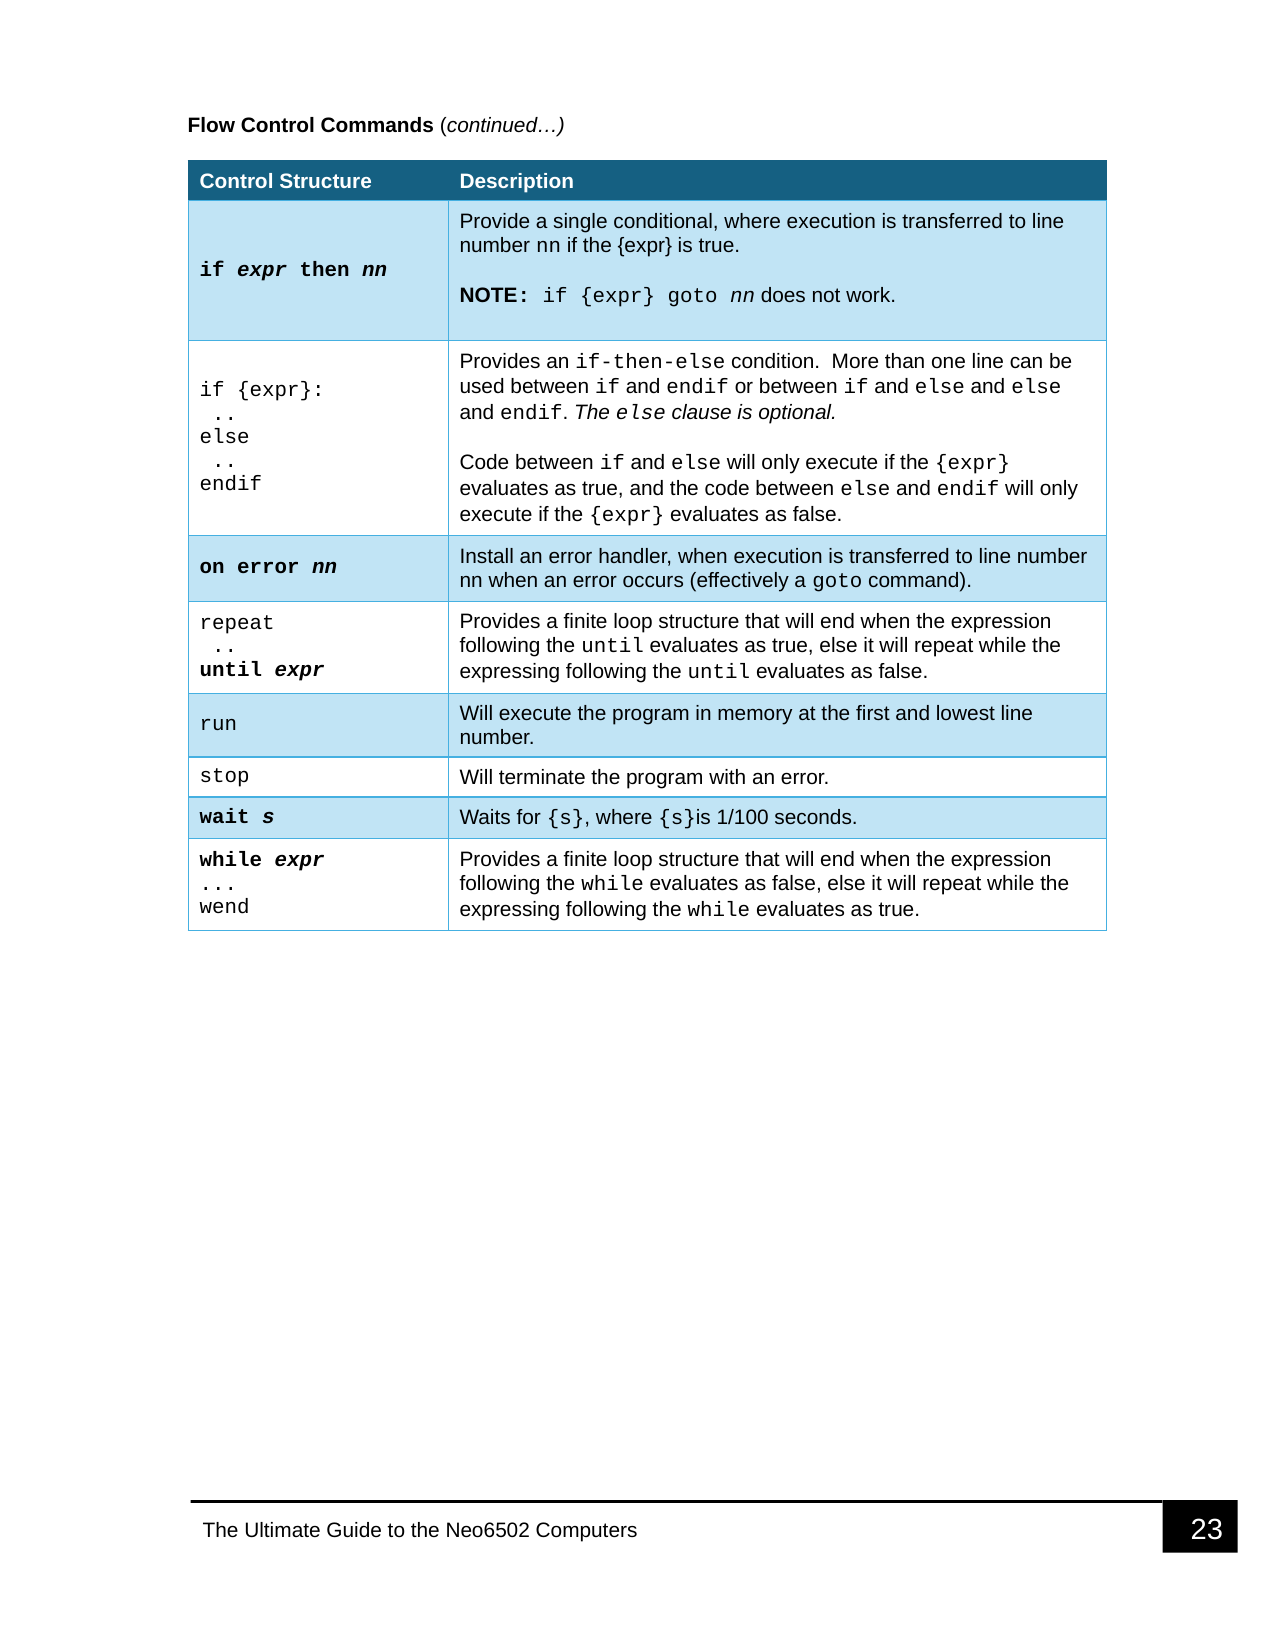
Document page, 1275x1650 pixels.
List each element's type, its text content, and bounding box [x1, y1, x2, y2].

table_cell Provides an if-then-else condition. More than one line can be used between if and endif or between if and else and else and endif. The else clause is optional. Code between if and else will only execute if the {expr} evaluates as true, and the code between else and endif will only execute if the {expr} evaluates as false. [449, 341, 1106, 535]
text Flow Control Commands (continued…) [187, 112, 1162, 136]
table_cell stop [189, 758, 448, 796]
table_cell Waits for {s}, where {s}is 1/100 seconds. [449, 798, 1106, 838]
table_header Description [449, 161, 1106, 200]
table_cell while expr ... wend [189, 839, 448, 930]
table_cell if expr then nn [189, 201, 448, 340]
table_cell Provide a single conditional, where execution is transferred to line number nn if the {expr} is true. NOTE: if {expr} goto nn does not work. [449, 201, 1106, 340]
table_cell Provides a finite loop structure that will end when the expression following the until evaluates as true, else it will repeat while the expressing following the until evaluates as false. [449, 602, 1106, 692]
table_cell Will terminate the program with an error. [449, 758, 1106, 796]
table_cell on error nn [189, 536, 448, 601]
table_cell Install an error handler, when execution is transferred to line number nn when an error occurs (effectively a goto command). [449, 536, 1106, 601]
table_cell repeat .. until expr [189, 602, 448, 692]
table_cell Will execute the program in memory at the first and lowest line number. [449, 694, 1106, 756]
table_cell Provides a finite loop structure that will end when the expression following the while evaluates as false, else it will repeat while the expressing following the while evaluates as true. [449, 839, 1106, 930]
table_header Control Structure [189, 161, 448, 200]
table_cell if {expr}: .. else .. endif [189, 341, 448, 535]
table_cell run [189, 694, 448, 756]
table_cell wait s [189, 798, 448, 838]
